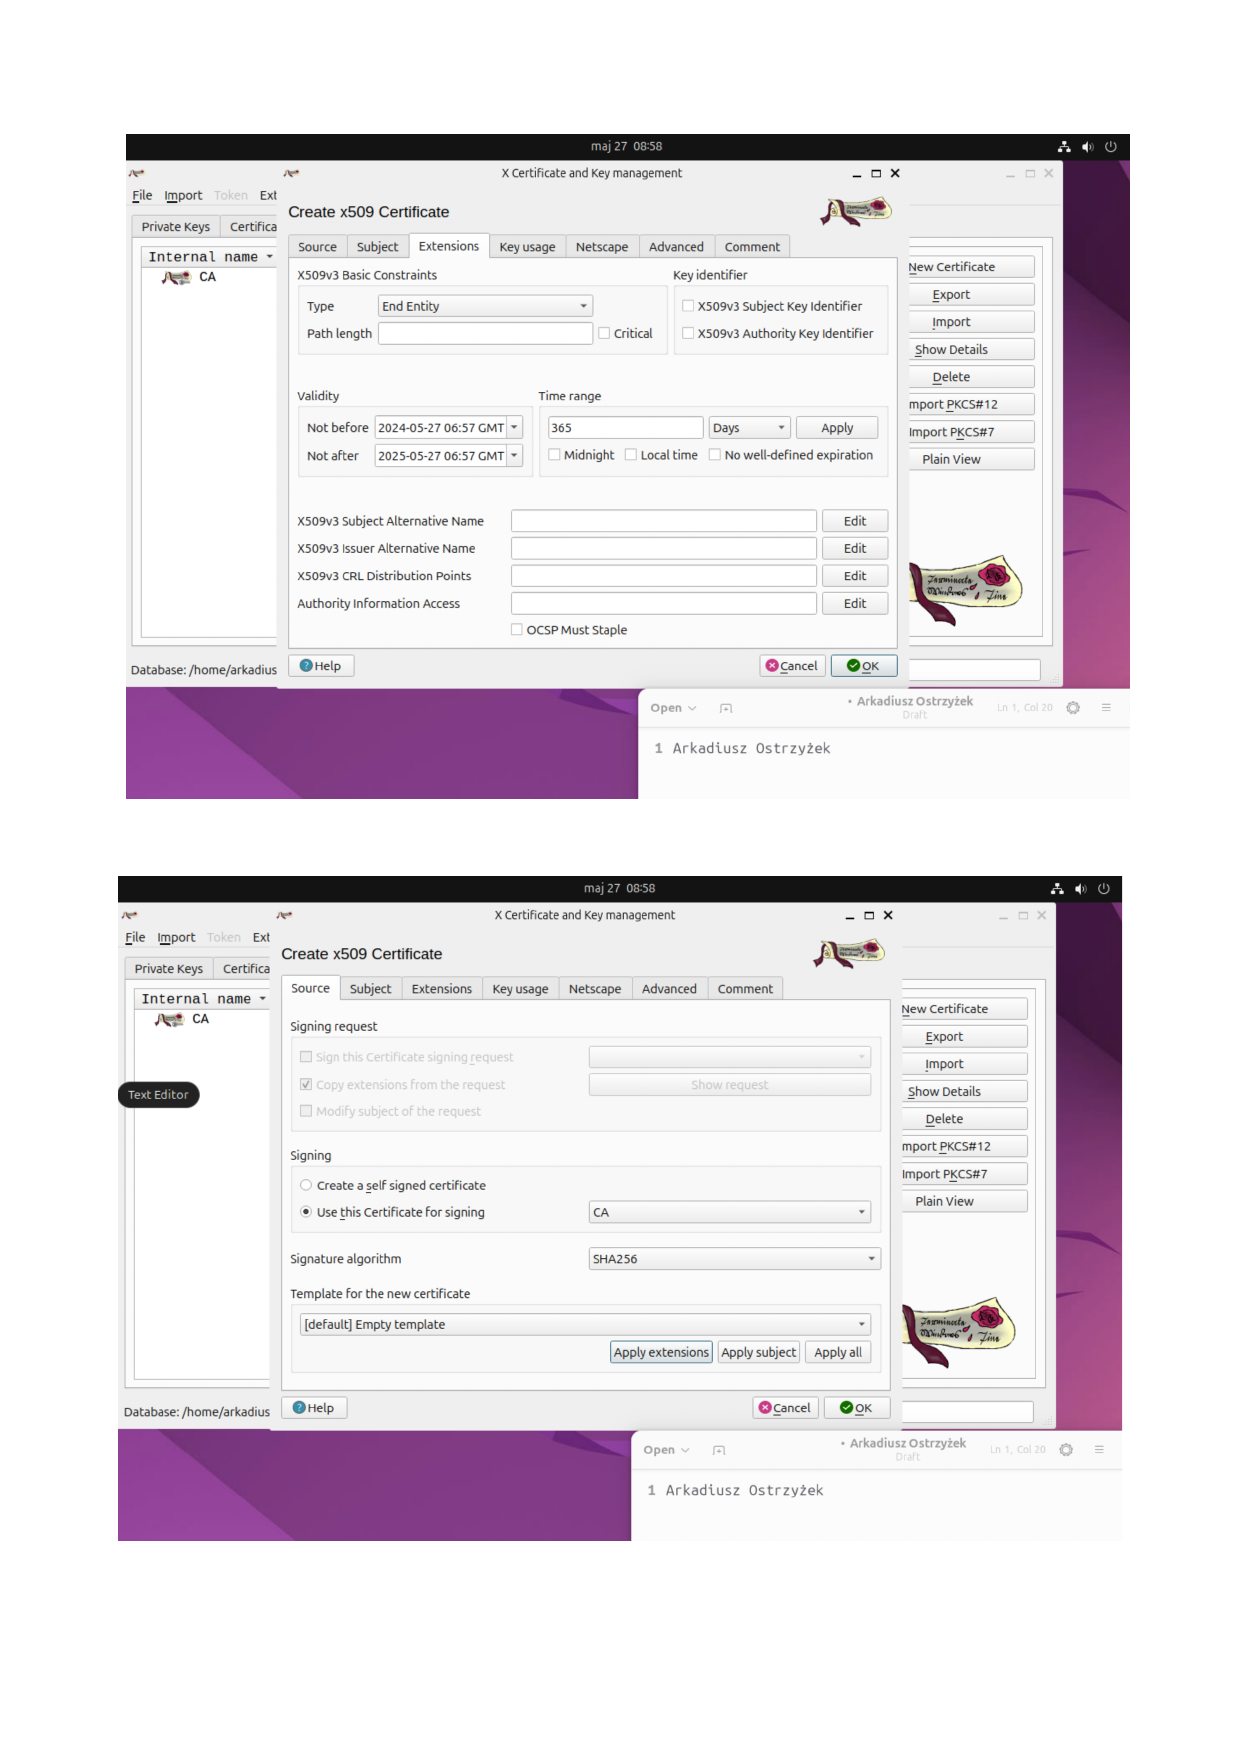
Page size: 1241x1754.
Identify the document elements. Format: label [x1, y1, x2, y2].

picture [126, 134, 1130, 799]
picture [118, 876, 1123, 1541]
